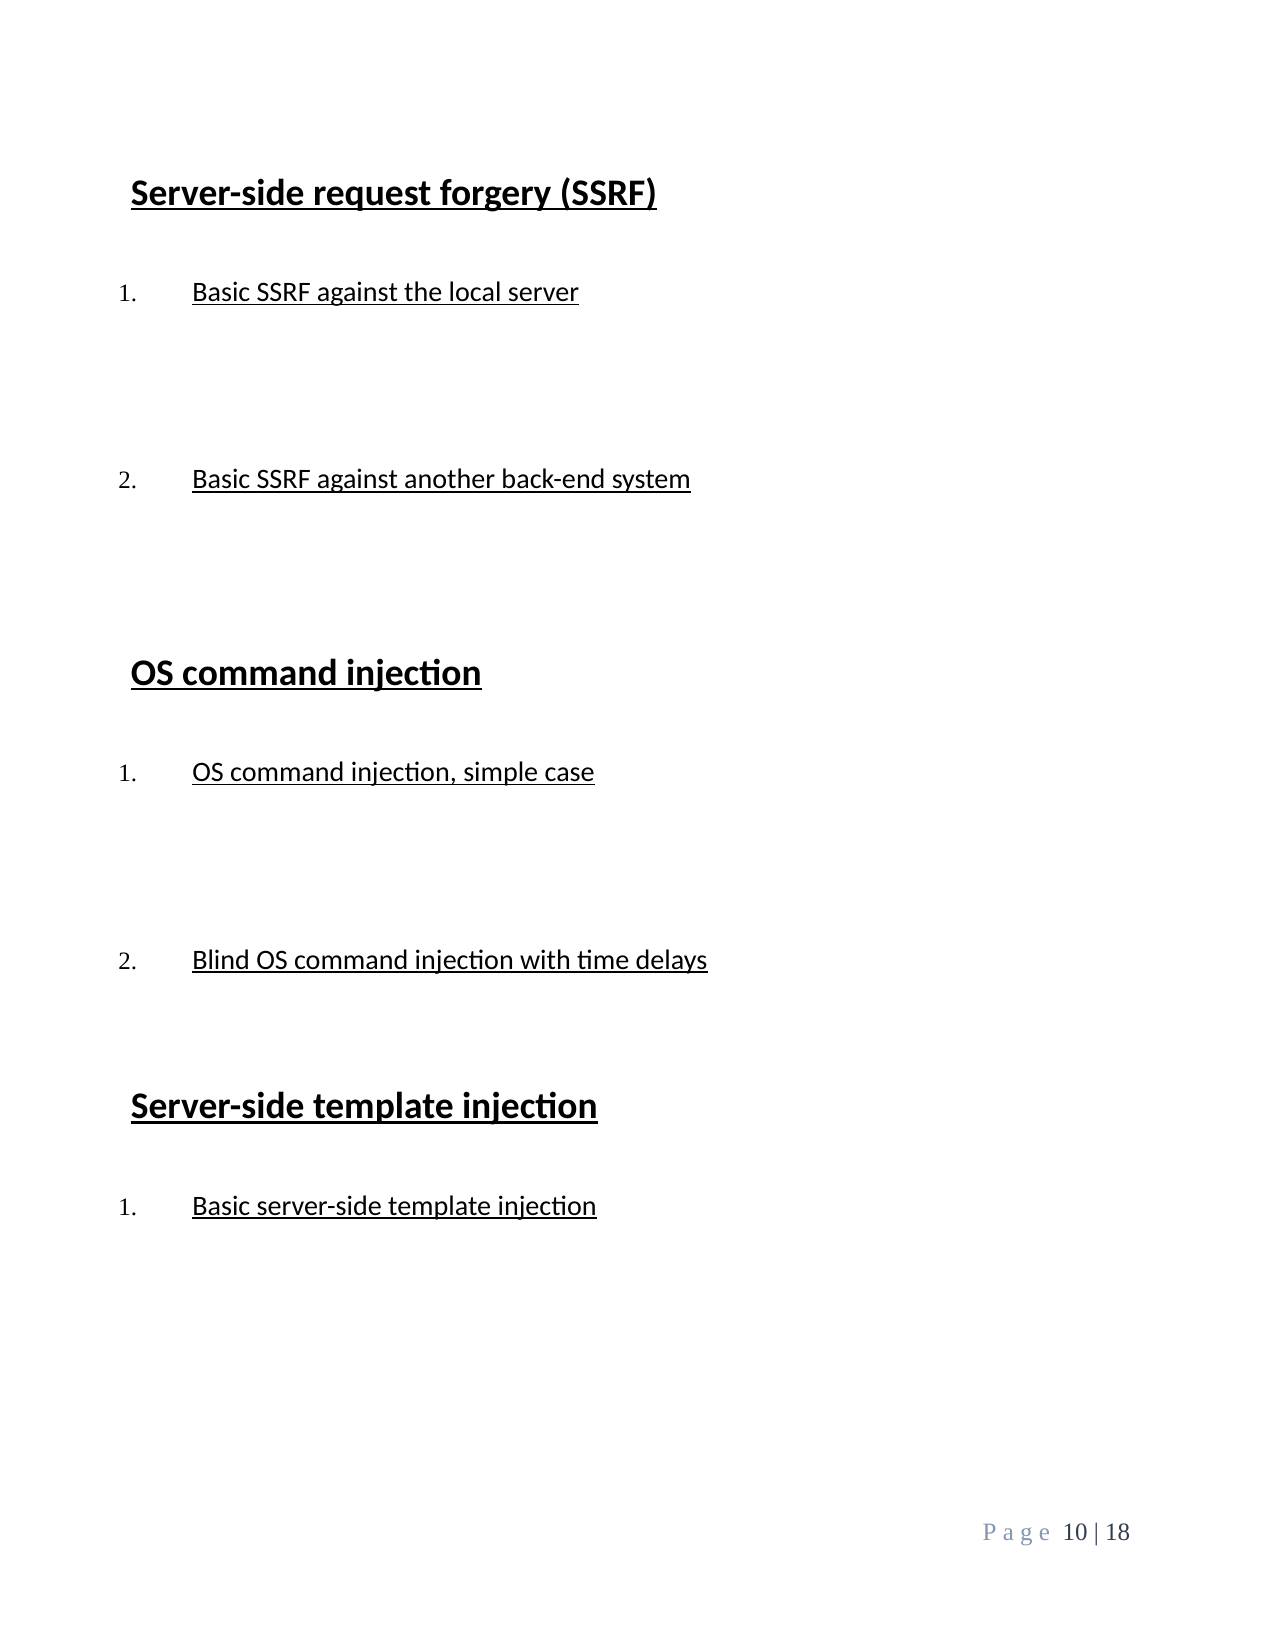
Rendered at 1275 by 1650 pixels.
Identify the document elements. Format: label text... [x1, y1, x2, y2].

list OS command injection, simple case [118, 754, 1144, 788]
list Basic SSRF against the local server [118, 274, 1144, 308]
subtitle Server-side request forgery (SSRF) [131, 169, 1144, 214]
subtitle Server-side template injection [131, 1082, 1144, 1128]
subtitle OS command injection [131, 649, 1144, 695]
list Blind OS command injection with time delays [118, 942, 1144, 976]
list Basic server-side template injection [118, 1187, 1144, 1222]
list Basic SSRF against another back-end system [118, 461, 1144, 496]
